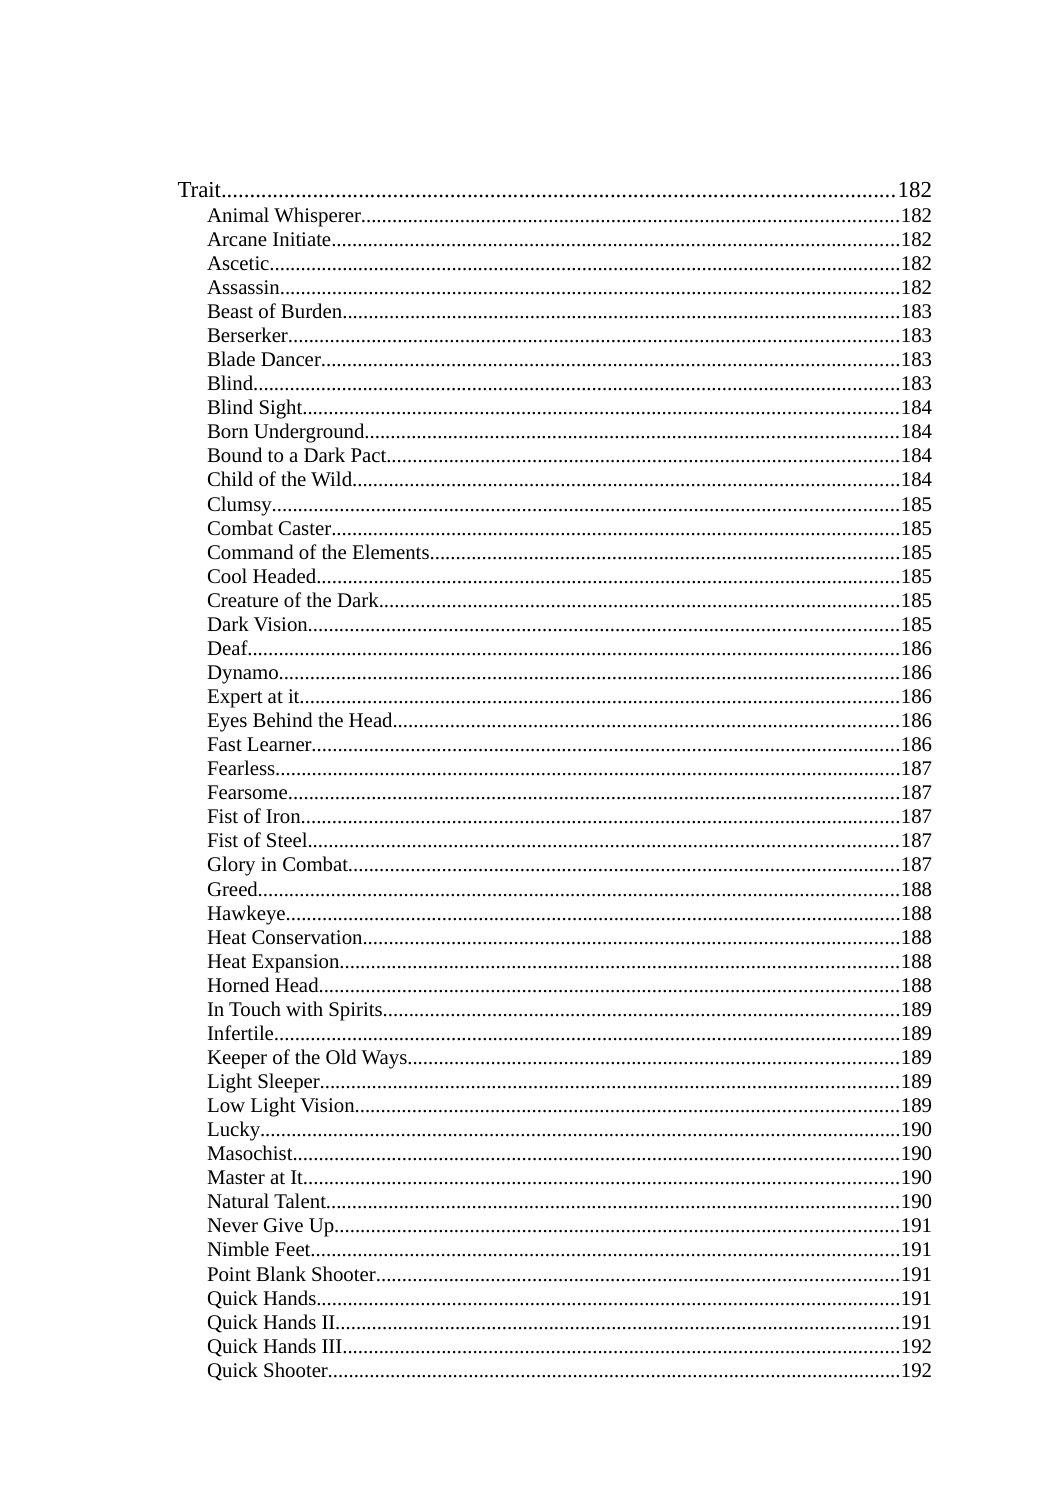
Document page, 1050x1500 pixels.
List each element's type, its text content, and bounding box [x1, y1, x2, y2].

text Lucky 190 [207, 1117, 932, 1141]
text Clumsy 185 [207, 491, 932, 516]
text Combat Caster 185 [207, 516, 932, 539]
text Deaf 186 [207, 636, 932, 660]
text Born Underground 184 [207, 419, 932, 443]
text Child of the Wild 184 [207, 467, 932, 491]
text Horned Head 188 [207, 973, 932, 997]
text Bound to a Dark Pact 184 [207, 443, 932, 467]
text Master at It 190 [207, 1165, 932, 1189]
text Fist of Iron 187 [207, 804, 932, 828]
text Blind Sight 184 [207, 395, 932, 419]
text Quick Hands 191 [207, 1286, 932, 1309]
text Low Light Vision 189 [207, 1093, 932, 1117]
text Heat Expansion 188 [207, 949, 932, 973]
text Fist of Steel 187 [207, 828, 932, 852]
text Greed 188 [207, 876, 932, 901]
text Keeper of the Old Ways 189 [207, 1045, 932, 1069]
text Berserker 183 [207, 323, 932, 347]
text Ascetic 182 [207, 251, 932, 275]
text Blade Dancer 183 [207, 347, 932, 371]
text Heat Conservation 188 [207, 924, 932, 949]
text Animal Whisperer 182 [207, 203, 932, 227]
text Hawkeye 188 [207, 901, 932, 924]
text Eyes Behind the Head 186 [207, 708, 932, 732]
text Quick Hands III 192 [207, 1334, 932, 1358]
text Expert at it 186 [207, 684, 932, 708]
text Natural Talent 190 [207, 1189, 932, 1213]
text Fast Learner 186 [207, 732, 932, 756]
text Infertile 189 [207, 1021, 932, 1045]
text Nimble Feet 191 [207, 1237, 932, 1261]
text Point Blank Shooter 191 [207, 1261, 932, 1286]
text In Touch with Spirits 189 [207, 997, 932, 1021]
text Creature of the Dark 185 [207, 588, 932, 612]
text Never Give Up 191 [207, 1213, 932, 1237]
text Blind 183 [207, 371, 932, 395]
text Dynamo 186 [207, 660, 932, 684]
text Quick Shooter 192 [207, 1358, 932, 1382]
text Arcane Initiate 182 [207, 227, 932, 251]
text Command of the Elements 185 [207, 539, 932, 564]
text Dark Vision 185 [207, 612, 932, 636]
text Cool Headed 185 [207, 564, 932, 588]
text Assassin 182 [207, 275, 932, 299]
text Trait 182 [177, 176, 932, 203]
text Glory in Combat 187 [207, 852, 932, 876]
text Masochist 190 [207, 1141, 932, 1165]
text Fearsome 187 [207, 780, 932, 804]
text Light Sleeper 189 [207, 1069, 932, 1093]
text Beast of Burden 183 [207, 299, 932, 323]
text Quick Hands II 191 [207, 1309, 932, 1334]
text Fearless 187 [207, 756, 932, 780]
